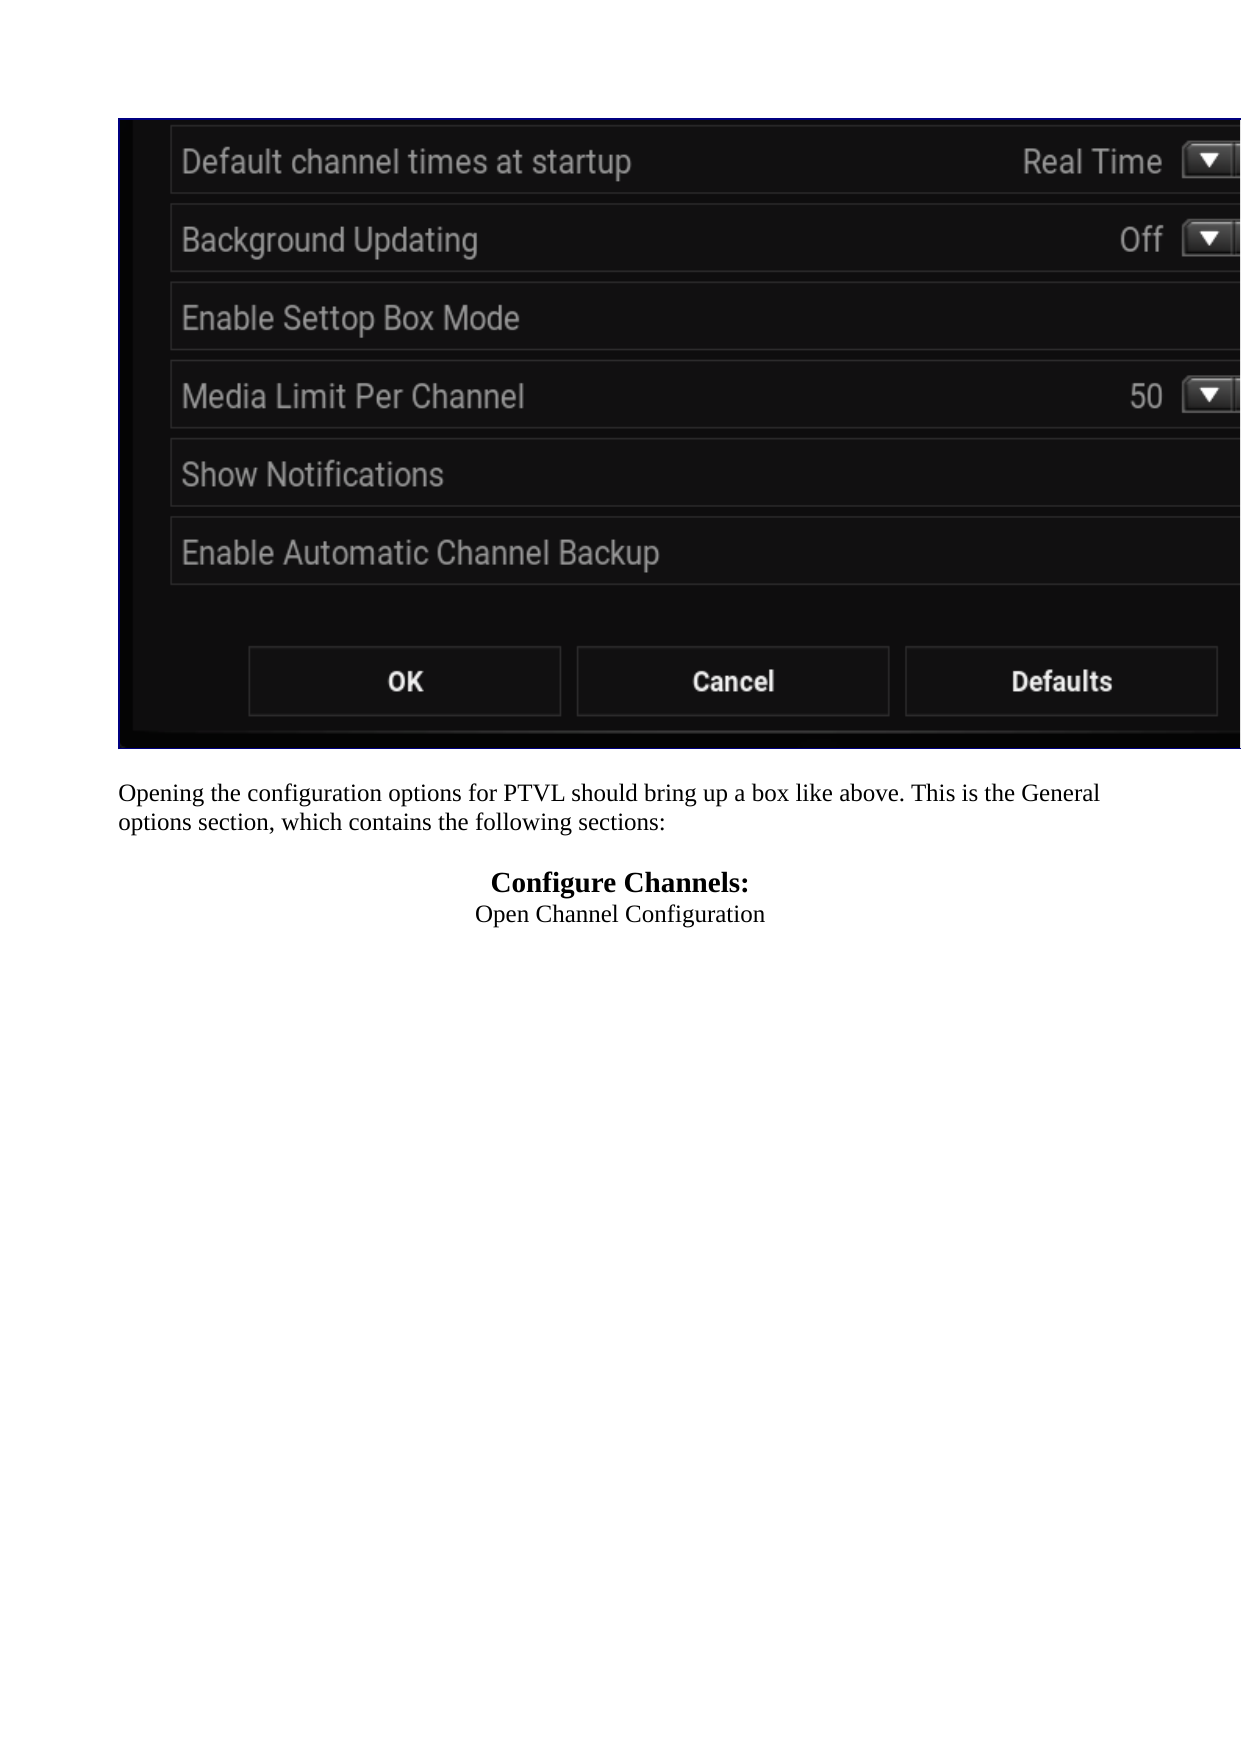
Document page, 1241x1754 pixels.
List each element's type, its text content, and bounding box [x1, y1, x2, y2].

text Open Channel Configuration [118, 899, 1122, 927]
picture [120, 120, 1241, 748]
text Opening the configuration options for PTVL should bring up a box like above. This is the General options section, which contains the following sections: [118, 749, 1122, 836]
text Configure Channels: [118, 865, 1122, 899]
